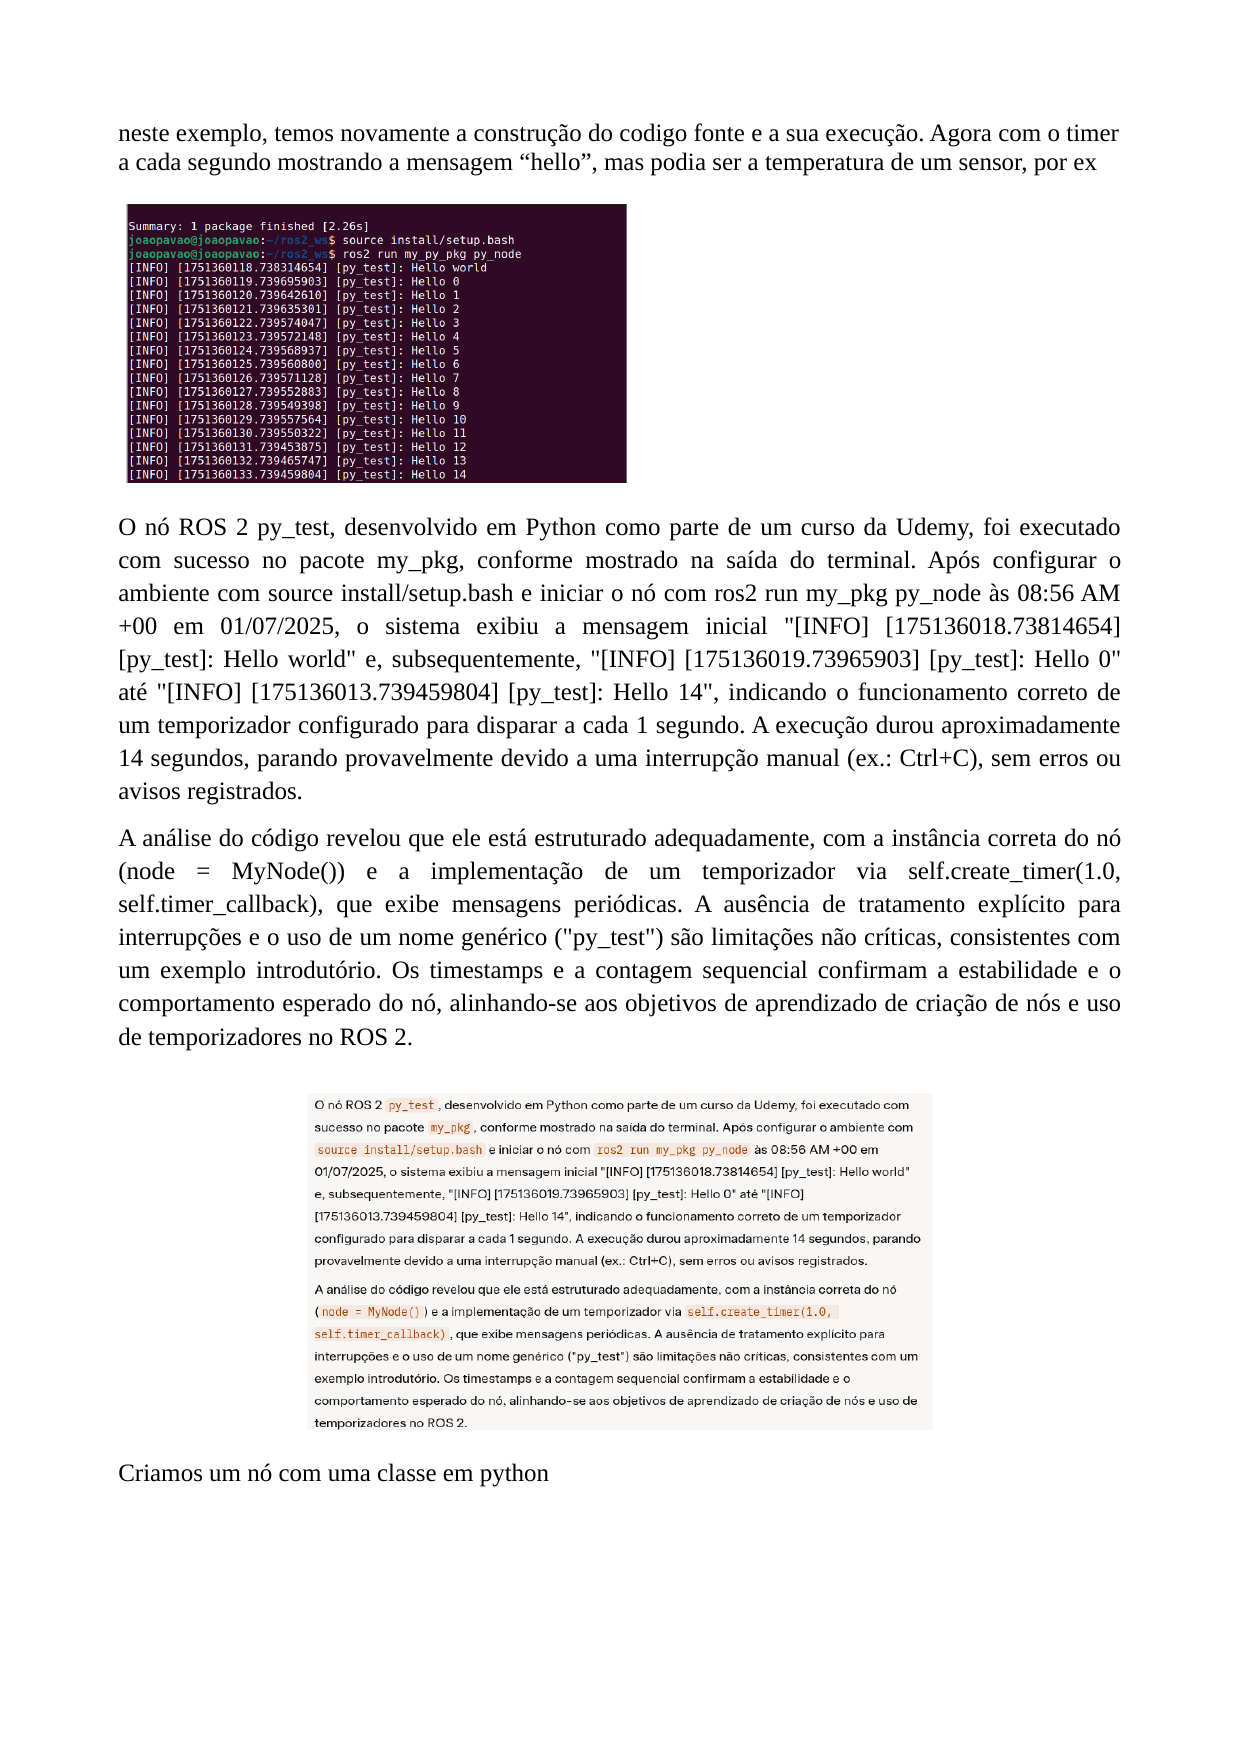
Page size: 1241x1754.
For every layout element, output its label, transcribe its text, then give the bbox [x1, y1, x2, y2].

text A análise do código revelou que ele está estruturado adequadamente, com a instância correta do nó (node = MyNode()) e a implementação de um temporizador via self.create_timer(1.0, self.timer_callback), que exibe mensagens periódicas. A ausência de tratamento explícito para interrupções e o uso de um nome genérico ("py_test") são limitações não críticas, consistentes com um exemplo introdutório. Os timestamps e a contagem sequencial confirmam a estabilidade e o comportamento esperado do nó, alinhando-se aos objetivos de aprendizado de criação de nós e uso de temporizadores no ROS 2. [118, 823, 1122, 1050]
text O nó ROS 2 py_test, desenvolvido em Python como parte de um curso da Udemy, foi executado com sucesso no pacote my_pkg, conforme mostrado na saída do terminal. Após configurar o ambiente com source install/setup.bash e iniciar o nó com ros2 run my_pkg py_node às 08:56 AM +00 em 01/07/2025, o sistema exibiu a mensagem inicial "[INFO] [175136018.73814654] [py_test]: Hello world" e, subsequentemente, "[INFO] [175136019.73965903] [py_test]: Hello 0" até "[INFO] [175136013.739459804] [py_test]: Hello 14", indicando o funcionamento correto de um temporizador configurado para disparar a cada 1 segundo. A execução durou aproximadamente 14 segundos, parando provavelmente devido a uma interrupção manual (ex.: Ctrl+C), sem erros ou avisos registrados. [118, 512, 1122, 804]
text neste exemplo, temos novamente a construção do codigo fonte e a sua execução. Agora com o timer a cada segundo mostrando a mensagem “hello”, mas podia ser a temperatura de um sensor, por ex [118, 118, 1122, 176]
picture [307, 1093, 933, 1430]
text Criamos um nó com uma classe em python [118, 1458, 1122, 1487]
picture [125, 204, 627, 483]
